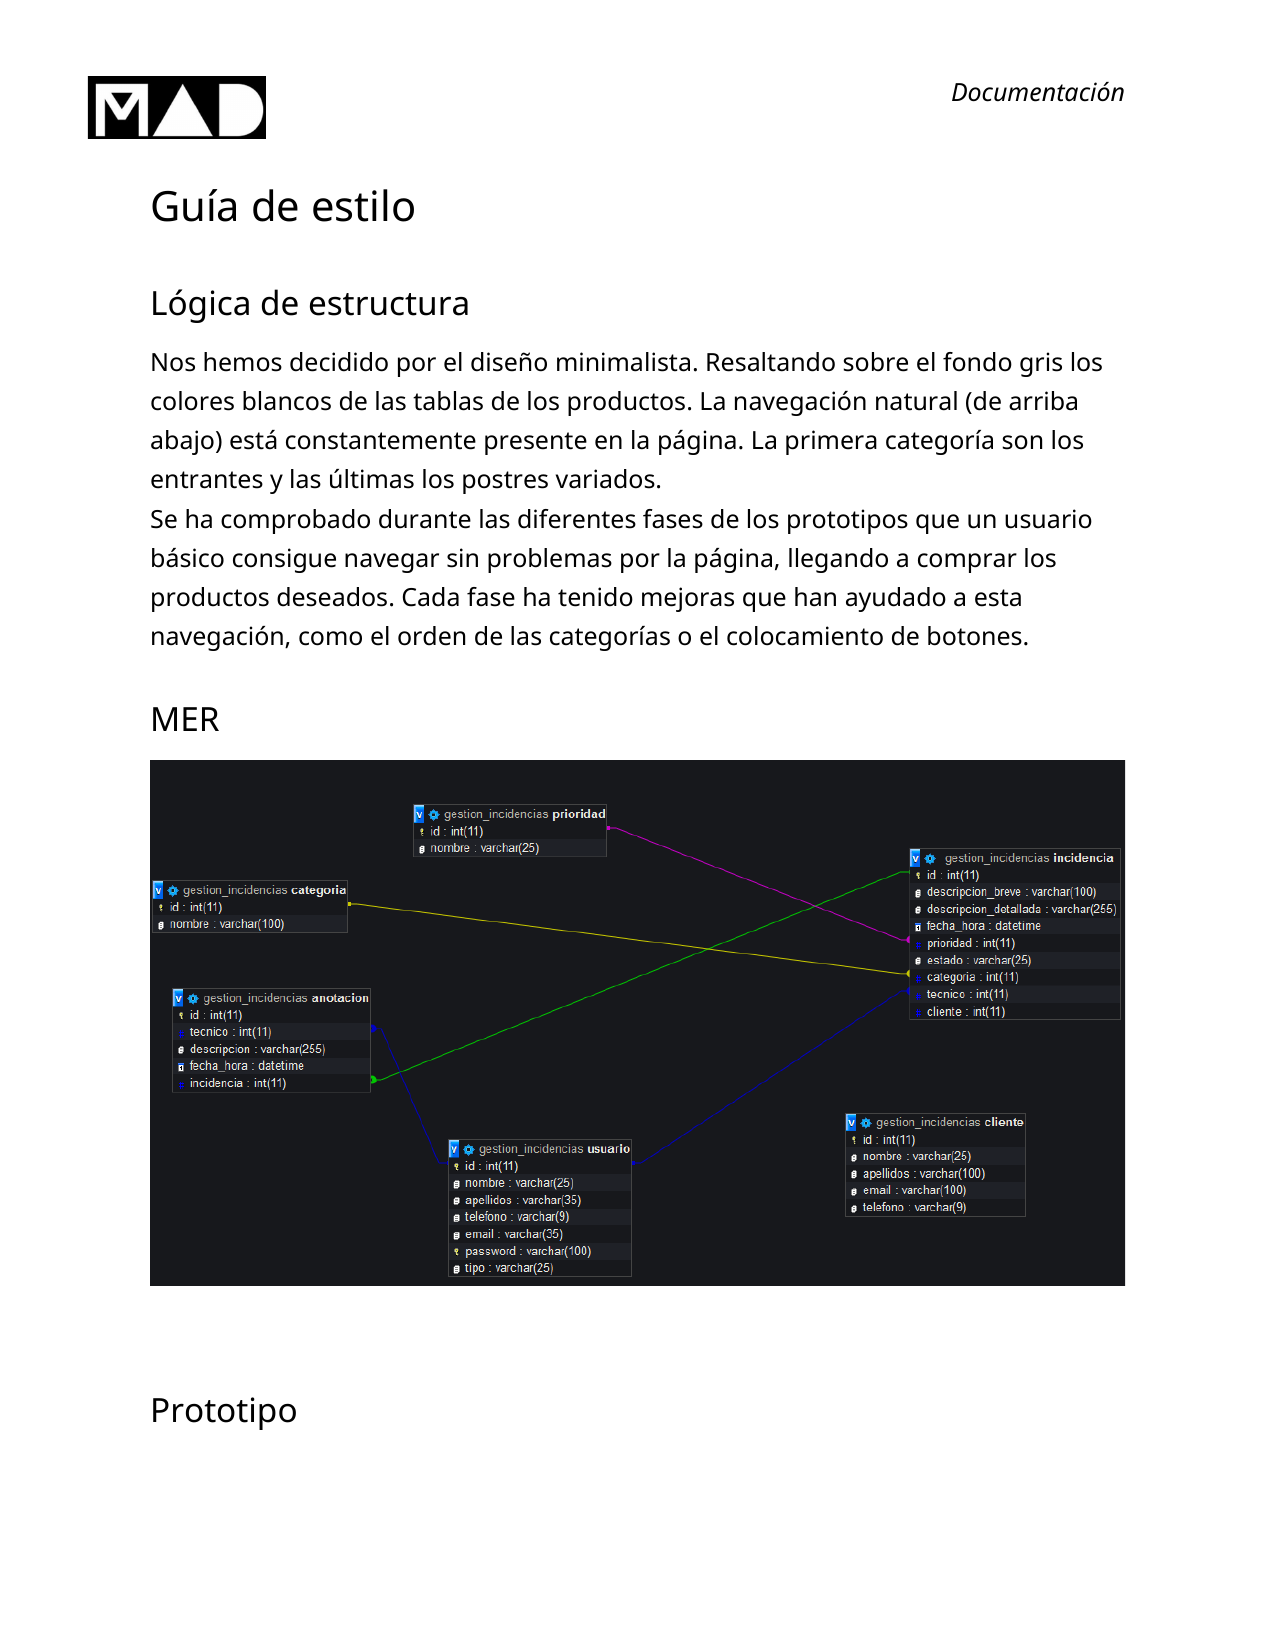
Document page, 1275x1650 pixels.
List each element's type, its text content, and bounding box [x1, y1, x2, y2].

subtitle Lógica de estructura [150, 280, 1125, 325]
text Se ha comprobado durante las diferentes fases de los prototipos que un usuario básico consigue navegar sin problemas por la página, llegando a comprar los productos deseados. Cada fase ha tenido mejoras que han ayudado a esta navegación, como el orden de las categorías o el colocamiento de botones. [150, 501, 1125, 653]
picture [150, 760, 1125, 1286]
subtitle Prototipo [150, 1387, 1125, 1432]
text Nos hemos decidido por el diseño minimalista. Resaltando sobre el fondo gris los colores blancos de las tablas de los productos. La navegación natural (de arriba abajo) está constantemente presente en la página. La primera categoría son los entrantes y las últimas los postres variados. [150, 344, 1125, 496]
picture [93, 76, 268, 144]
subtitle Guía de estilo [150, 177, 1125, 234]
subtitle MER [150, 695, 1125, 741]
